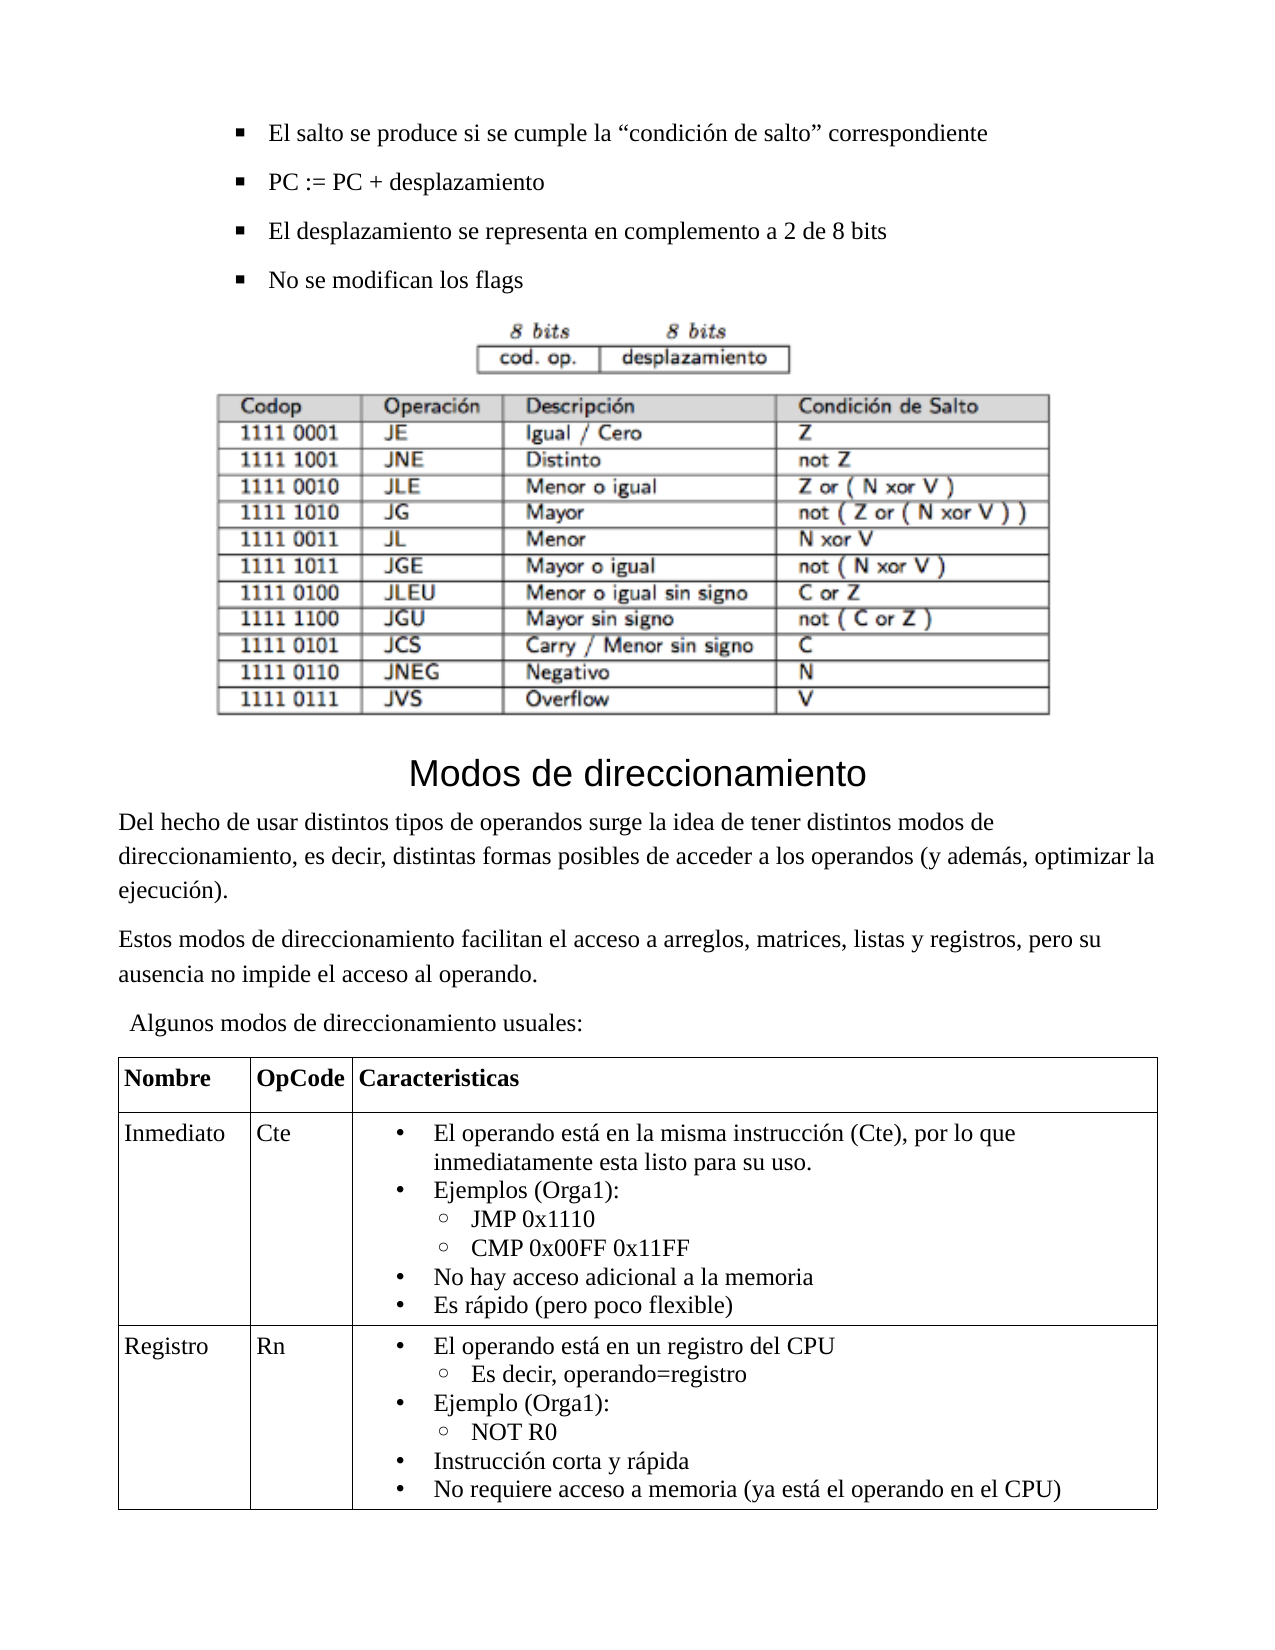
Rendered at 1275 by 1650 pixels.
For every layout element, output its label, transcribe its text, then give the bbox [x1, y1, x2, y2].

text Del hecho de usar distintos tipos de operandos surge la idea de tener distintos modos de direccionamiento, es decir, distintas formas posibles de acceder a los operandos (y además, optimizar la ejecución). [118, 807, 1157, 904]
table_cell El operando está en un registro del CPU Es decir, operando=registro Ejemplo (Orga1): NOT R0 Instrucción corta y rápida No requiere acceso a memoria (ya está el operando en el CPU) Espacio de direcciones (ie, cantidad de registros) limitado [353, 1326, 1157, 1509]
text Algunos modos de direccionamiento usuales: [118, 1008, 1157, 1037]
subtitle Modos de direccionamiento [118, 751, 1157, 794]
table_header OpCode [251, 1058, 352, 1112]
text Estos modos de direccionamiento facilitan el acceso a arreglos, matrices, listas y registros, pero su ausencia no impide el acceso al operando. [118, 924, 1157, 988]
table_cell Registro [119, 1326, 250, 1509]
table_cell El operando está en la misma instrucción (Cte), por lo que inmediatamente esta listo para su uso. Ejemplos (Orga1): JMP 0x1110 CMP 0x00FF 0x11FF No hay acceso adicional a la memoria Es rápido (pero poco flexible) [353, 1113, 1157, 1325]
list El salto se produce si se cumple la “condición de salto” correspondiente [231, 118, 1157, 147]
table_cell Inmediato [119, 1113, 250, 1325]
picture [860, 314, 1074, 725]
table_cell Rn [251, 1326, 352, 1509]
table_header Caracteristicas [353, 1058, 1157, 1112]
table_header Nombre [119, 1058, 250, 1112]
list PC := PC + desplazamiento [231, 167, 1157, 196]
list No se modifican los flags [231, 265, 1157, 294]
table_cell Cte [251, 1113, 352, 1325]
list El desplazamiento se representa en complemento a 2 de 8 bits [231, 216, 1157, 245]
